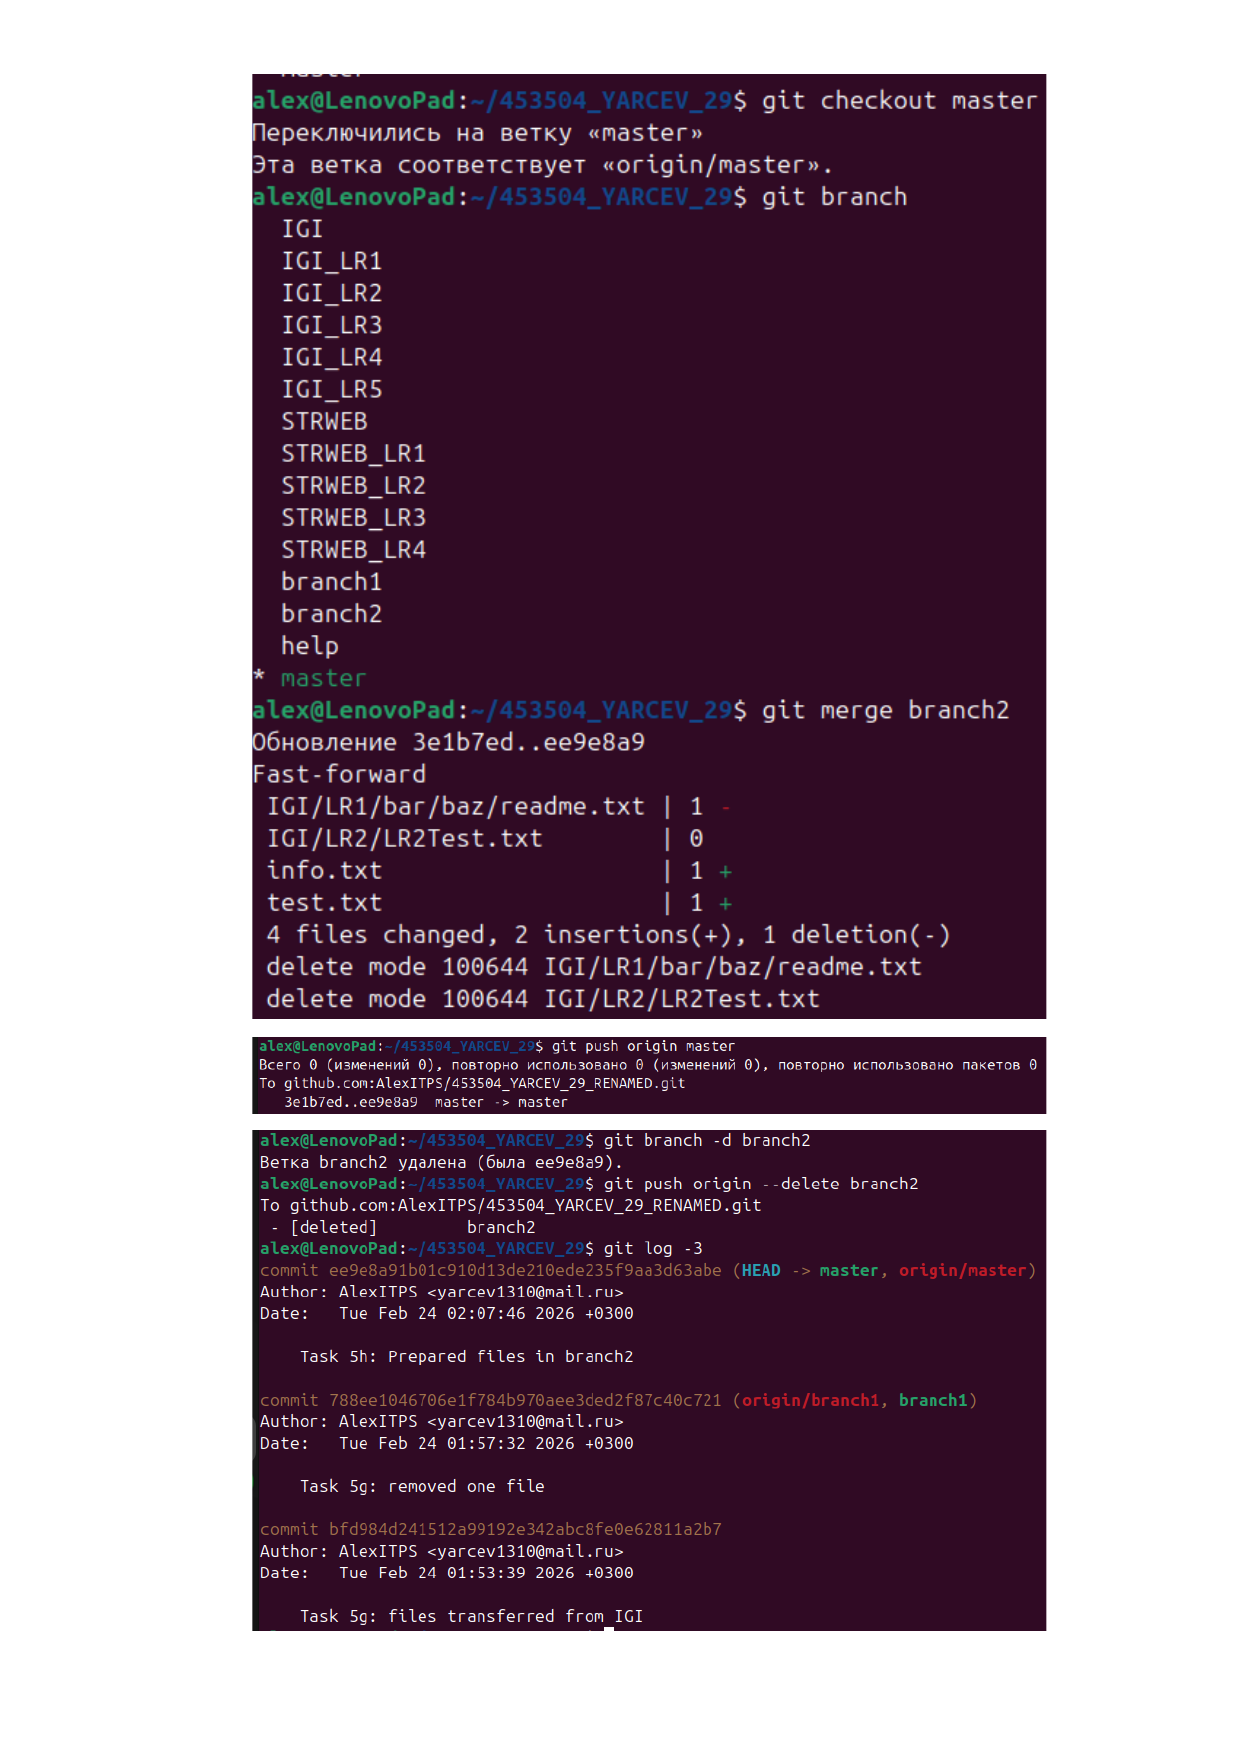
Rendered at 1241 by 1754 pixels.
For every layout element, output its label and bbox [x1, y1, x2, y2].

picture [252, 1130, 1047, 1631]
picture [252, 74, 1047, 1019]
picture [252, 1037, 1047, 1114]
